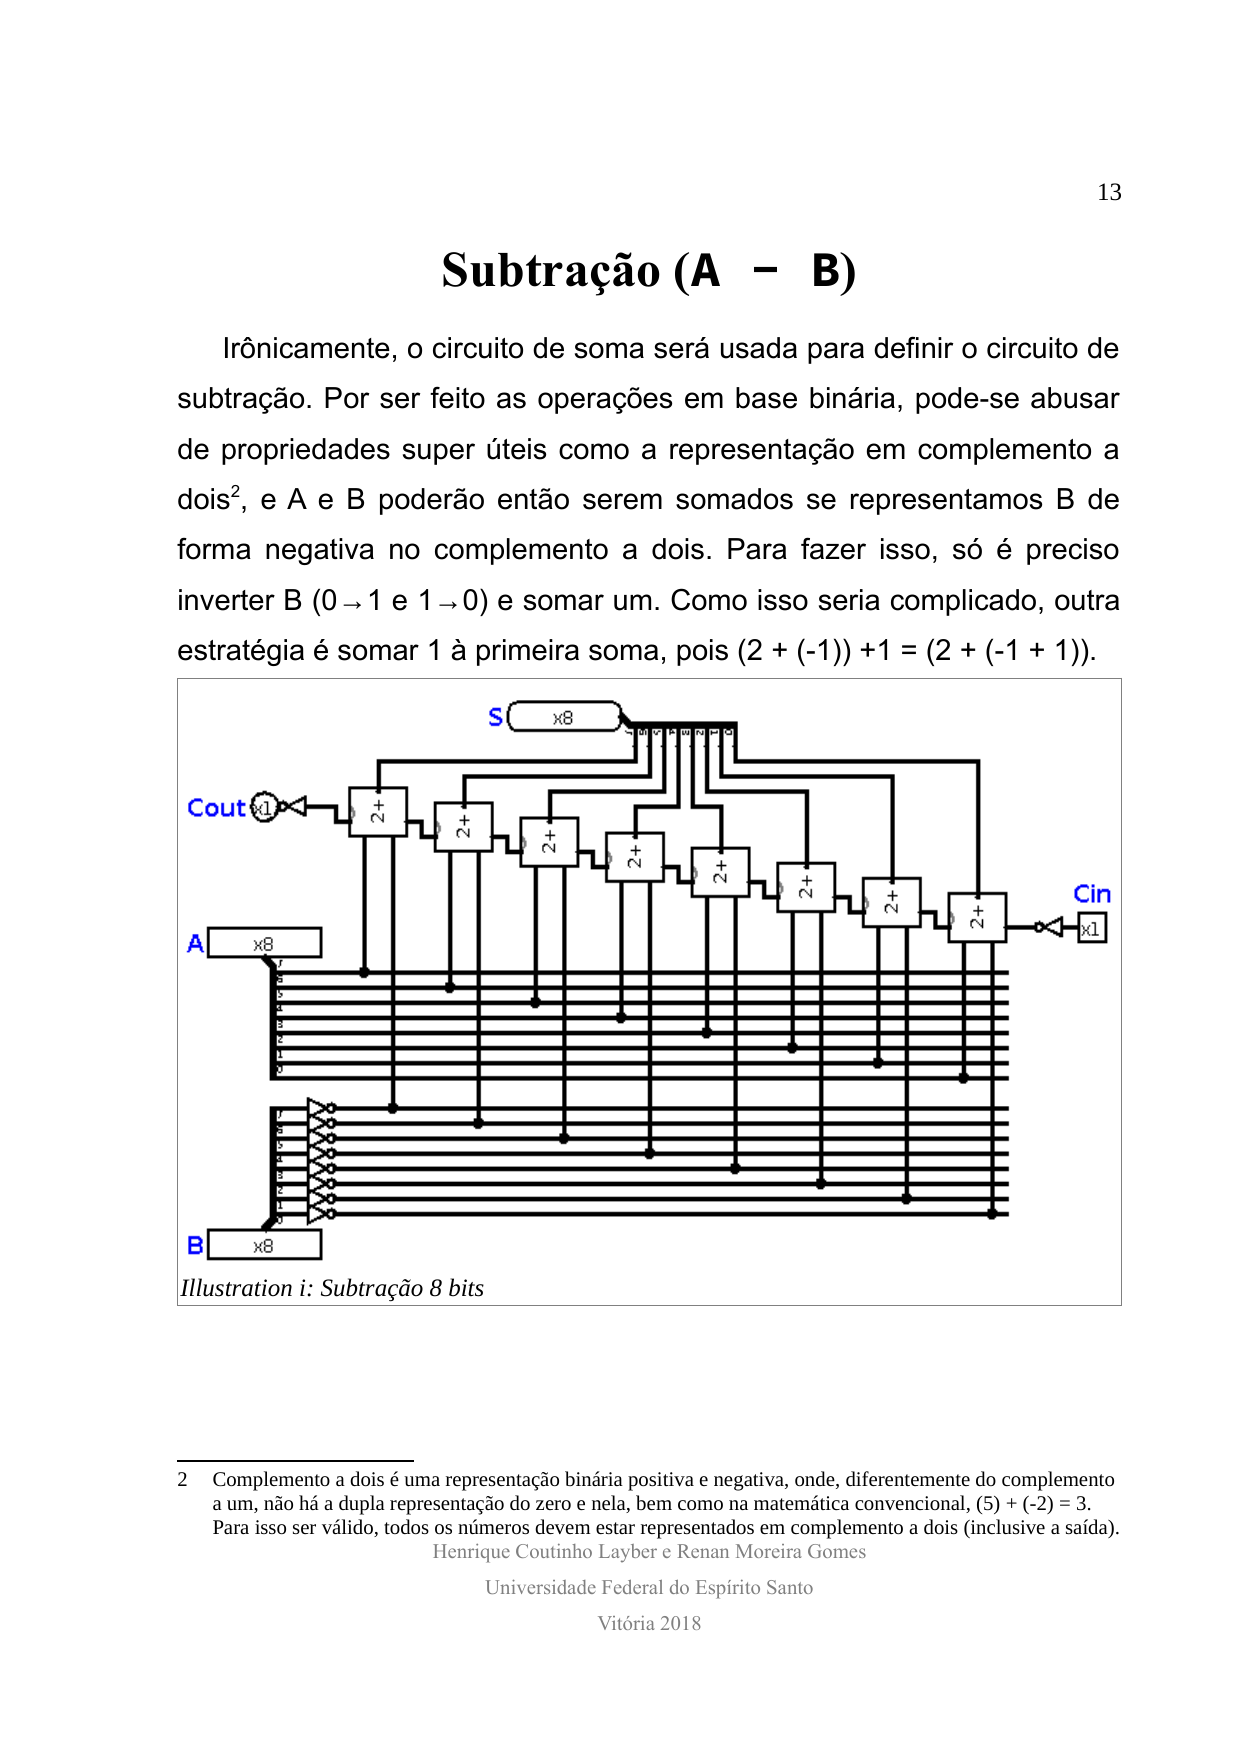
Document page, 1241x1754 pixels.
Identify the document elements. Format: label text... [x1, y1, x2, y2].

text Irônicamente, o circuito de soma será usada para definir o circuito de subtração. Por ser feito as operações em base binária, pode-se abusar de propriedades super úteis como a representação em complemento a dois, e A e B poderão então serem somados se representamos B de forma negativa no complemento a dois. Para fazer isso, só é preciso inverter B (0→1 e 1→0) e somar um. Como isso seria complicado, outra estratégia é somar 1 à primeira soma, pois (2 + (-1)) +1 = (2 + (-1 + 1)). [177, 331, 1122, 667]
text Illustration i: Subtração 8 bits [180, 1268, 1118, 1302]
text Complemento a dois é uma representação binária positiva e negativa, onde, diferentemente do complemento a um, não há a dupla representação do zero e nela, bem como na matemática convencional, (5) + (-2) = 3. Para isso ser válido, todos os números devem estar representados em complemento a dois (inclusive a saída). [177, 1467, 1122, 1539]
text Subtração (A - B) [177, 237, 1122, 300]
picture [180, 693, 1119, 1268]
text [178, 679, 1121, 1305]
